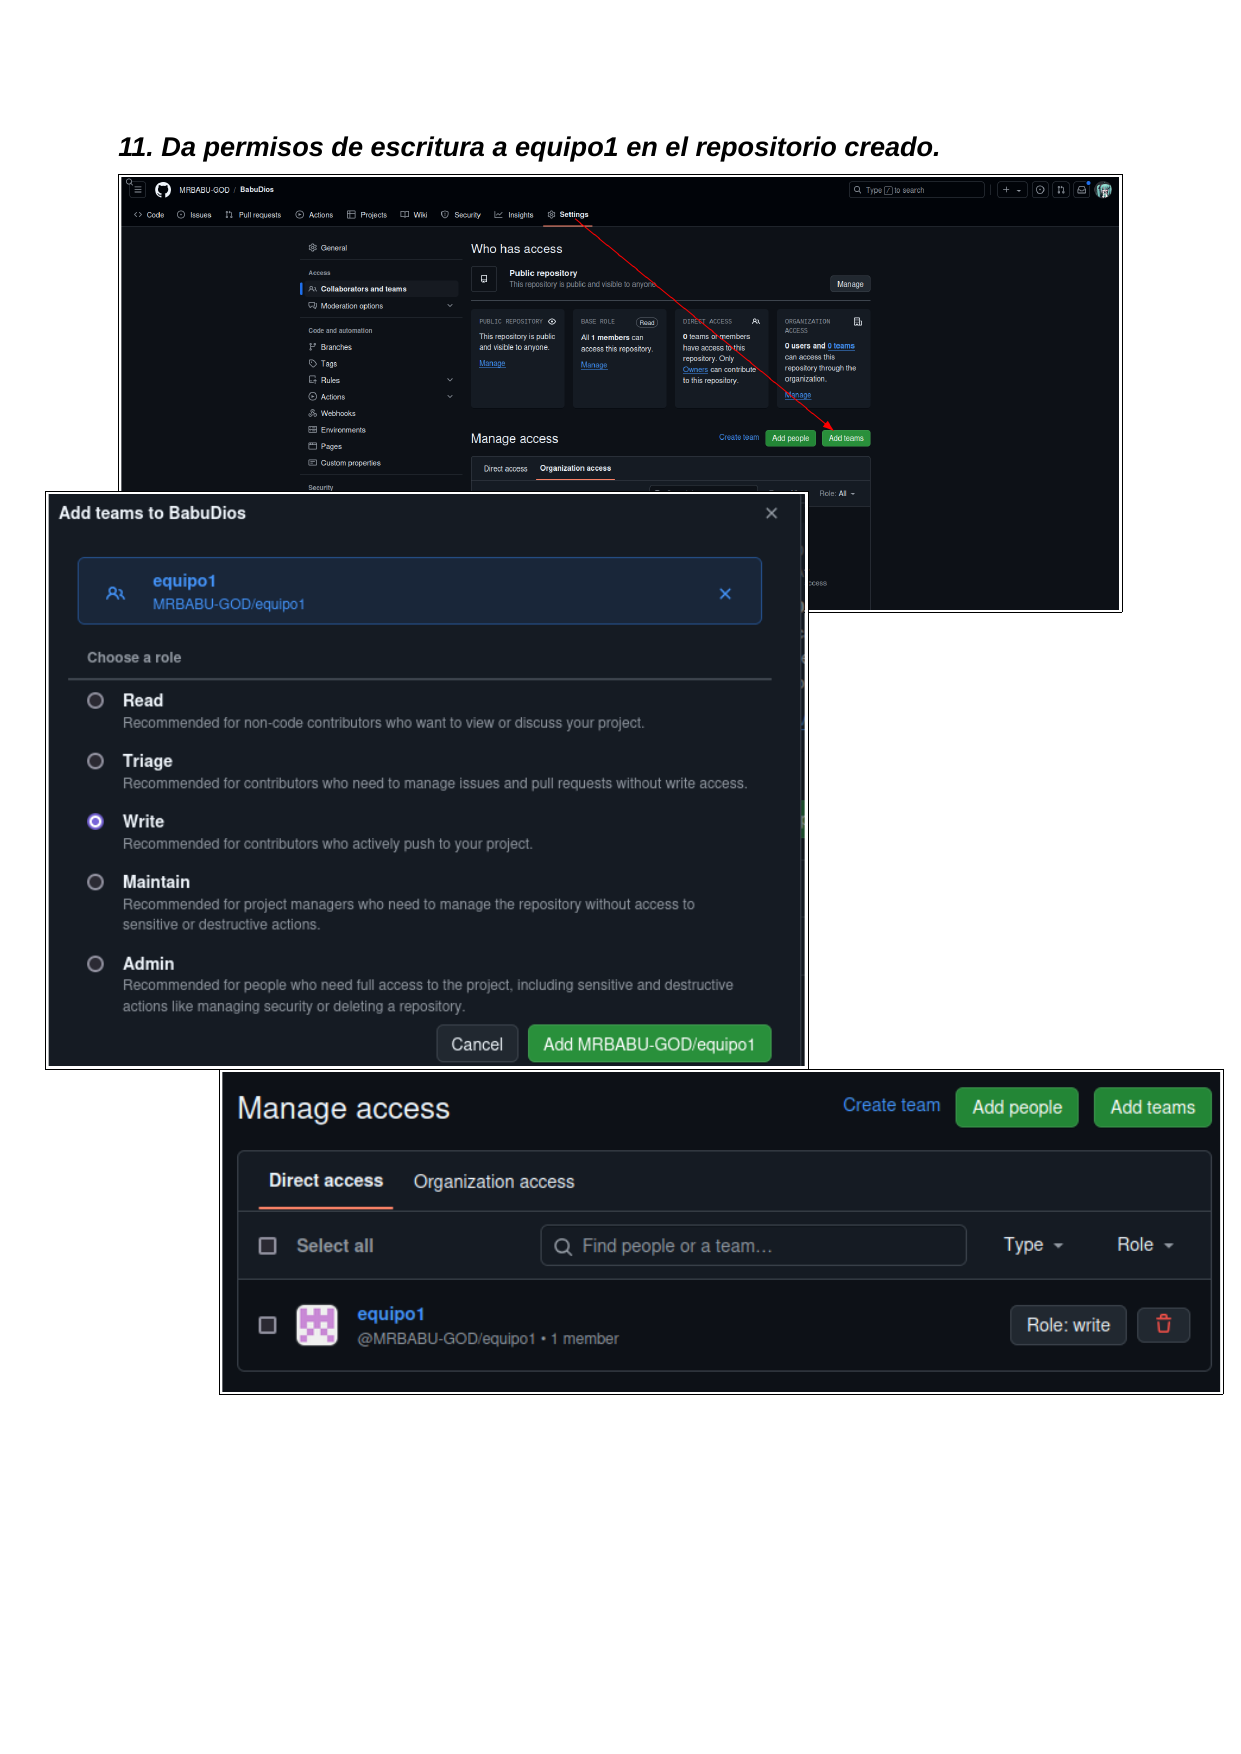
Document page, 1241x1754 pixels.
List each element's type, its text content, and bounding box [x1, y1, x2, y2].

picture [222, 1072, 1221, 1392]
picture [121, 177, 1119, 610]
picture [48, 494, 805, 1066]
subtitle 11. Da permisos de escritura a equipo1 en el repositorio creado. [118, 131, 1122, 162]
